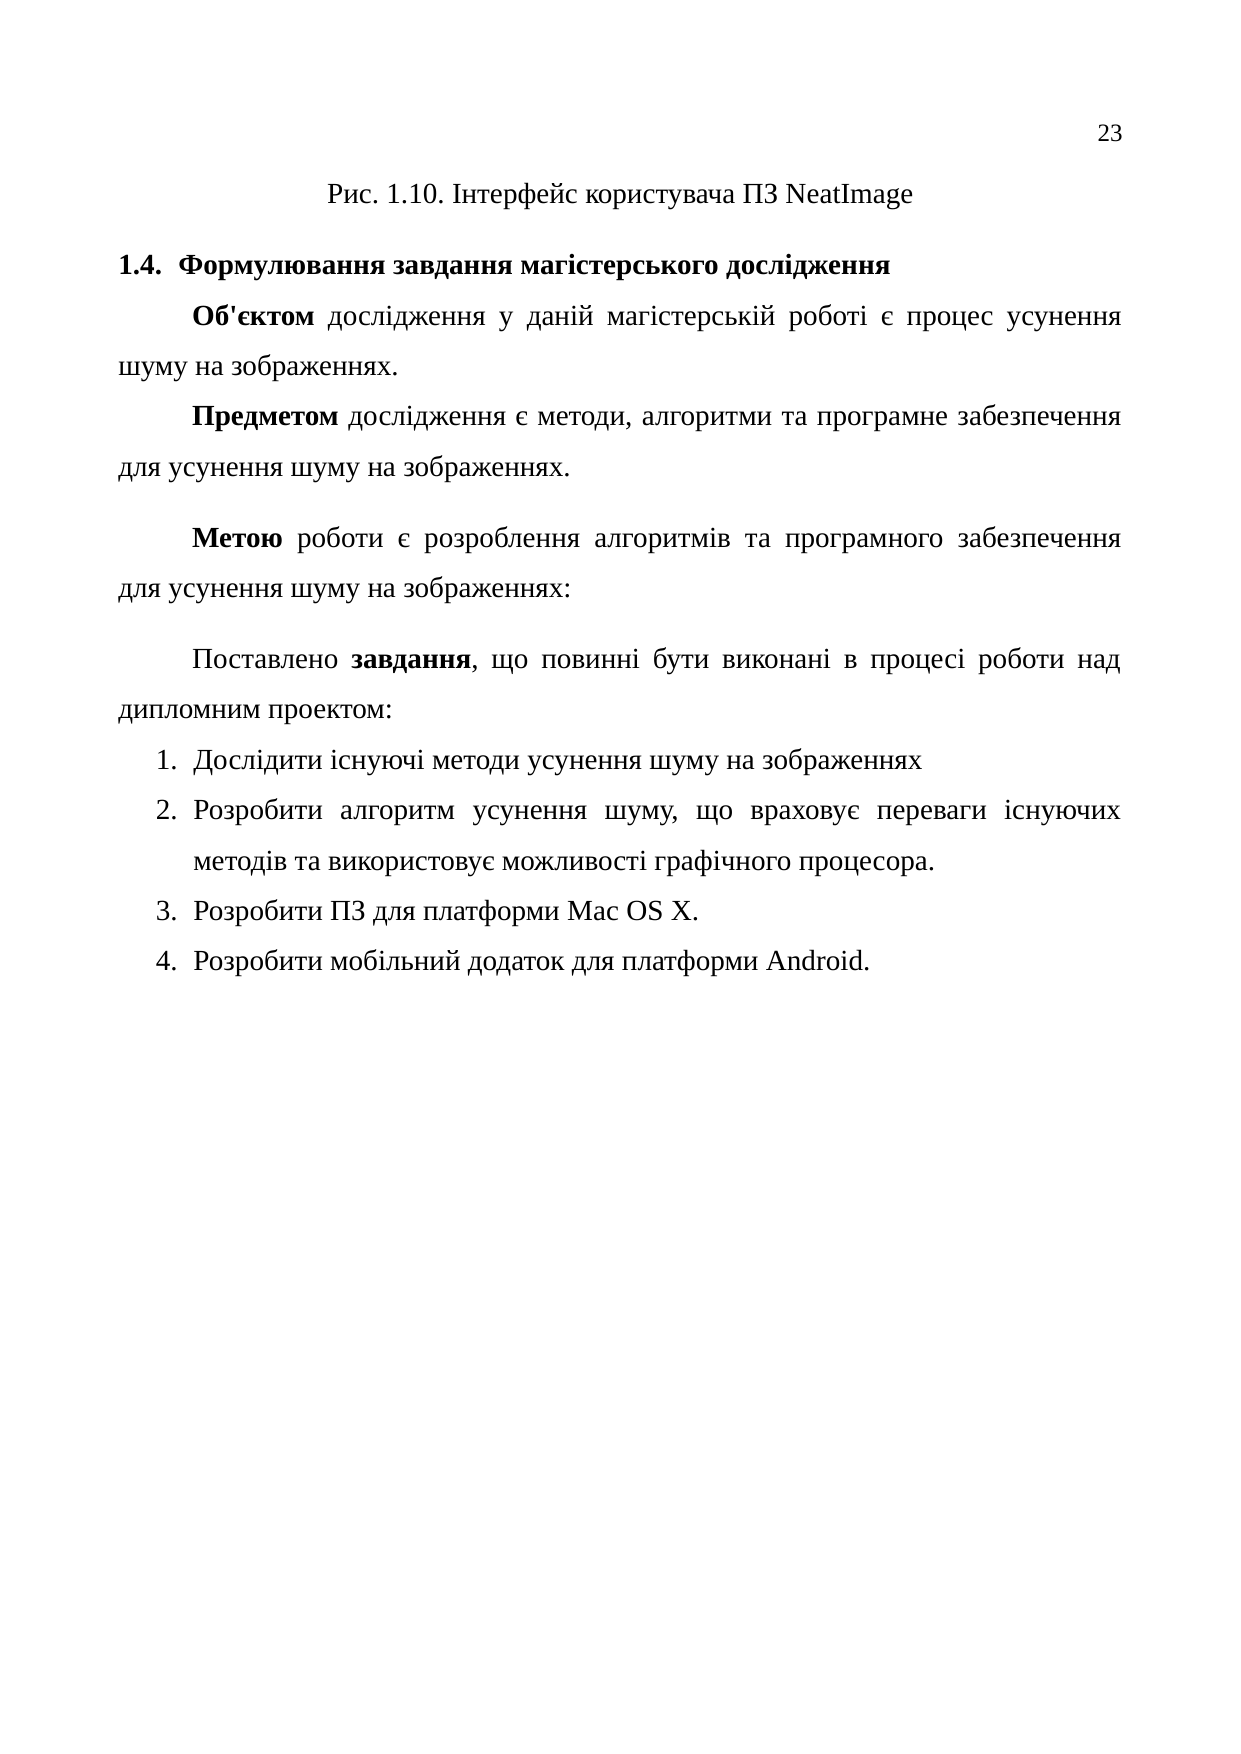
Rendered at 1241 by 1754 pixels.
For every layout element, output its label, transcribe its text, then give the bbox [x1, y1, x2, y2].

list Розробити ПЗ для платформи Mac OS X. [156, 893, 1122, 926]
text Метою роботи є розроблення алгоритмів та програмного забезпечення для усунення шуму на зображеннях: [118, 520, 1122, 604]
text Предметом дослідження є методи, алгоритми та програмне забезпечення для усунення шуму на зображеннях. [118, 398, 1122, 482]
subtitle 1.4. Формулювання завдання магістерського дослідження [118, 247, 1122, 281]
list Розробити мобільний додаток для платформи Android. [156, 943, 1122, 977]
list Розробити алгоритм усунення шуму, що враховує переваги існуючих методів та використовує можливості графічного процесора. [156, 792, 1122, 876]
text Поставлено завдання, що повинні бути виконані в процесі роботи над дипломним проектом: [118, 641, 1122, 725]
text Об'єктом дослідження у даній магістерській роботі є процес усунення шуму на зображеннях. [118, 298, 1122, 382]
list Дослідити існуючі методи усунення шуму на зображеннях [156, 742, 1122, 776]
text Рис. 1.10. Інтерфейс користувача ПЗ NeatImage [118, 176, 1122, 210]
